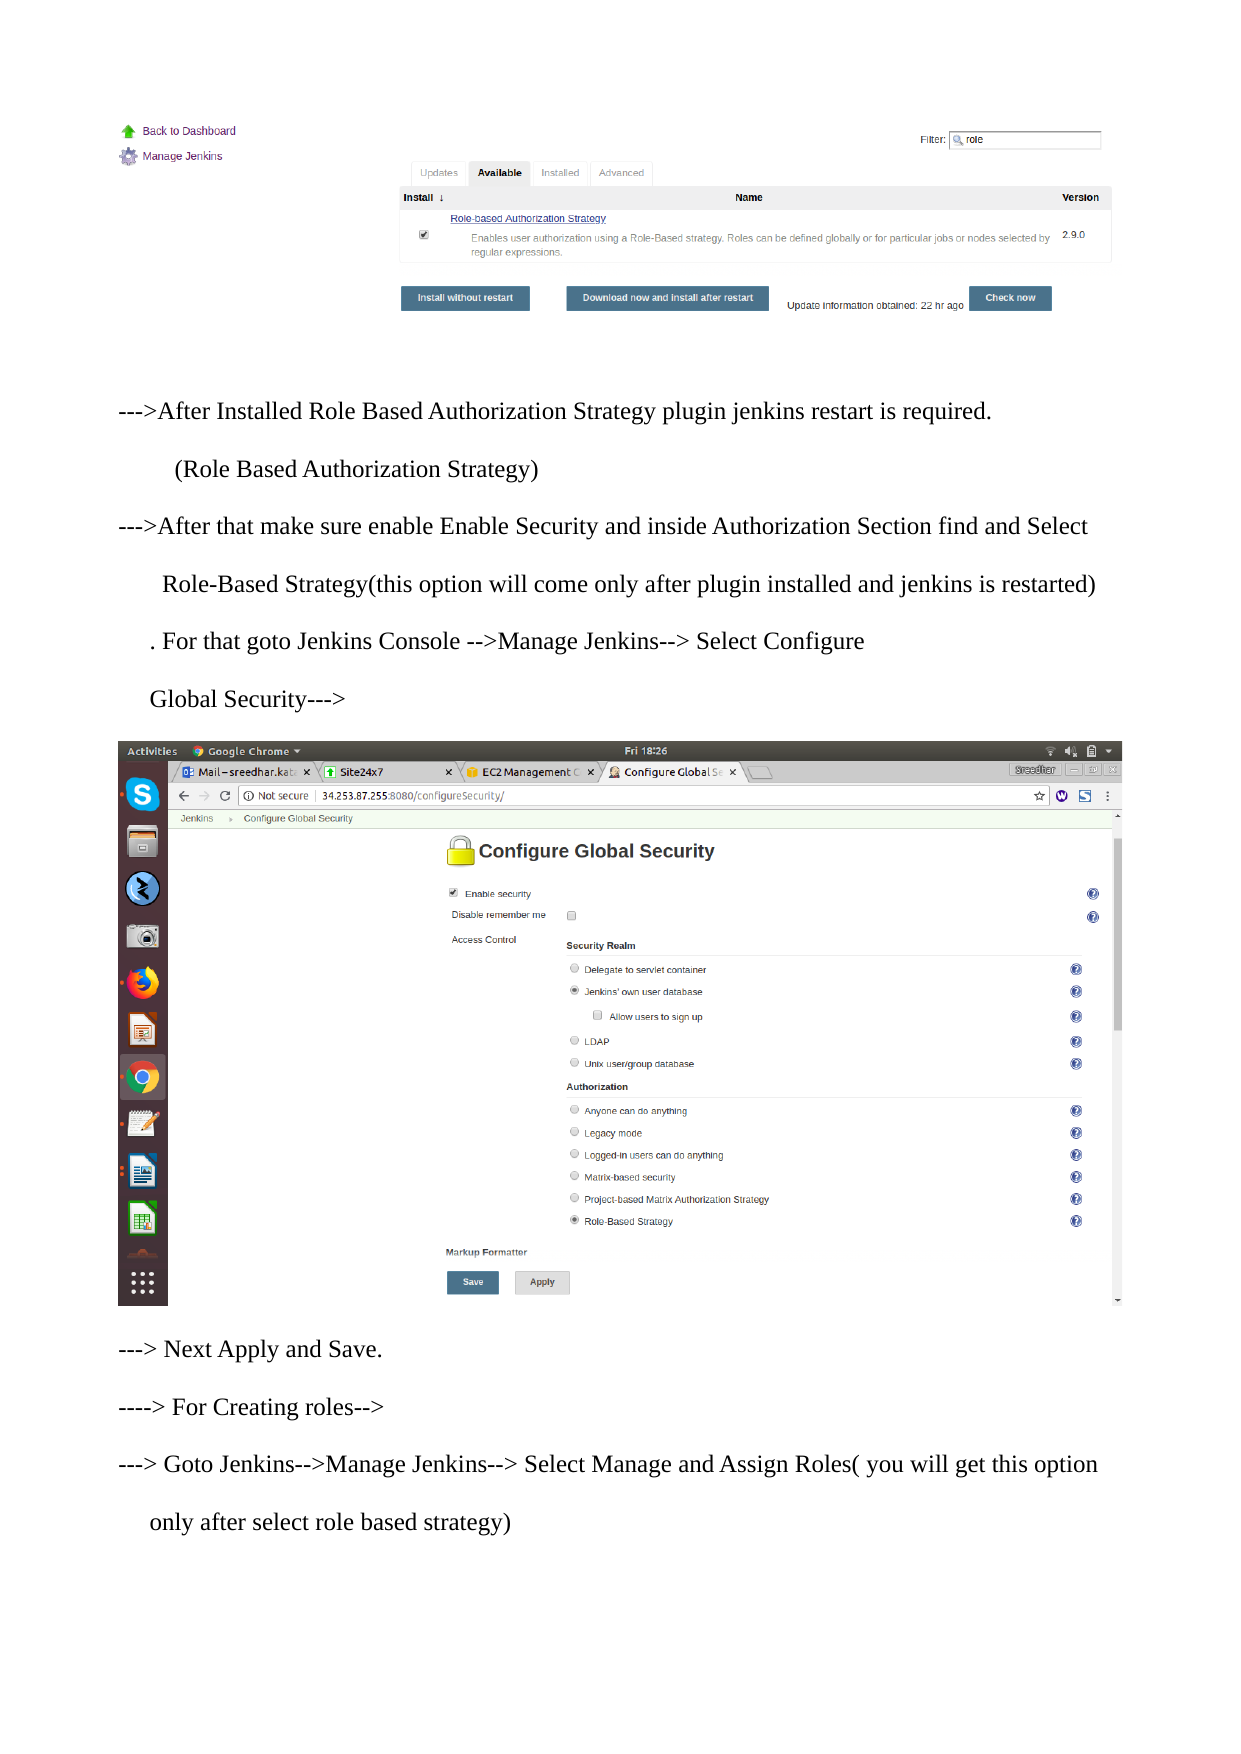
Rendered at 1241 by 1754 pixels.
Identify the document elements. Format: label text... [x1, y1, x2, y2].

text ---> Goto Jenkins-->Manage Jenkins--> Select Manage and Assign Roles( you will get this option [118, 1449, 1122, 1478]
text . For that goto Jenkins Console -->Manage Jenkins--> Select Configure [118, 626, 1122, 655]
picture [118, 118, 1123, 339]
text --->After Installed Role Based Authorization Strategy plugin jenkins restart is required. [118, 396, 1122, 425]
text Role-Based Strategy(this option will come only after plugin installed and jenkins is restarted) [118, 569, 1122, 597]
text ----> For Creating roles--> [118, 1392, 1122, 1421]
text (Role Based Authorization Strategy) [118, 454, 1122, 482]
text only after select role based strategy) [118, 1507, 1122, 1536]
text Global Security---> [118, 684, 1122, 712]
picture [118, 741, 1123, 1306]
text ---> Next Apply and Save. [118, 1334, 1122, 1363]
text --->After that make sure enable Enable Security and inside Authorization Section find and Select [118, 511, 1122, 540]
